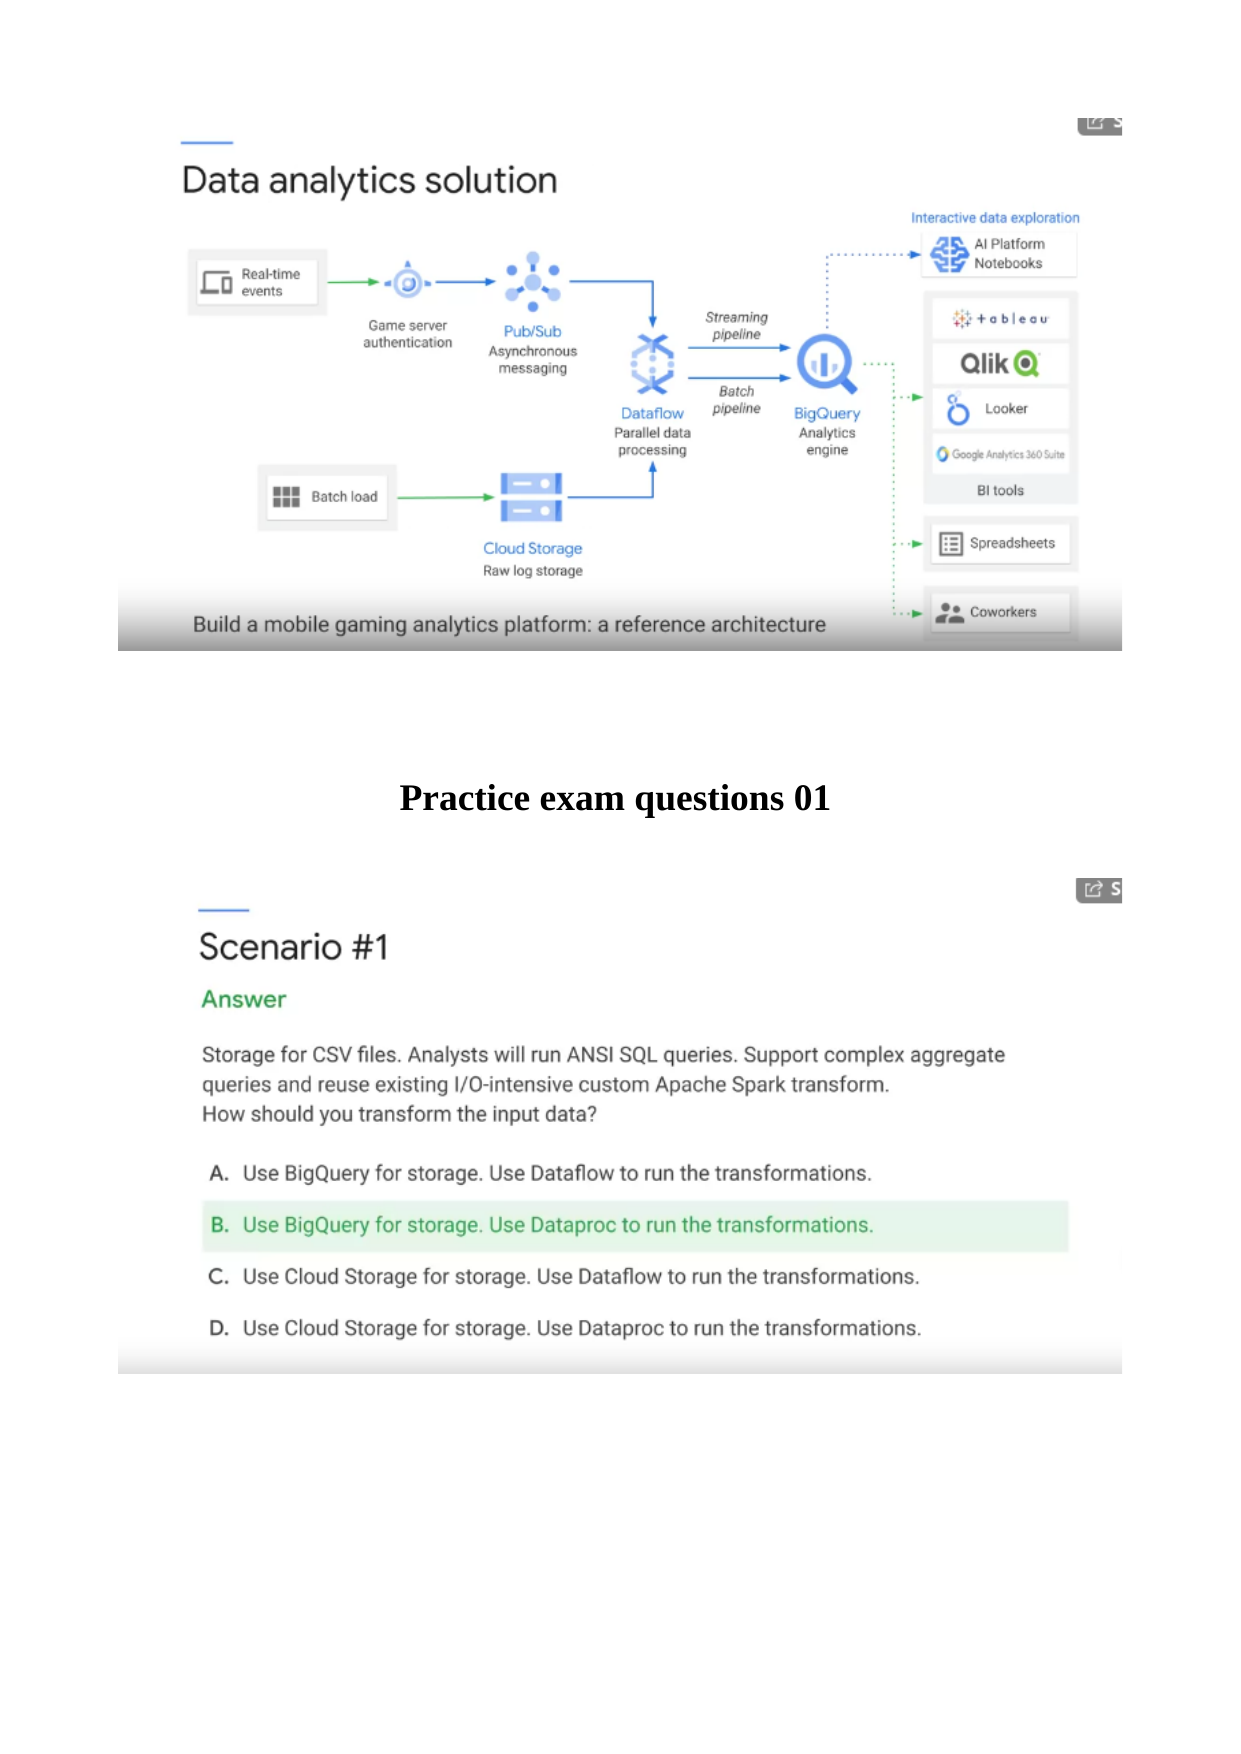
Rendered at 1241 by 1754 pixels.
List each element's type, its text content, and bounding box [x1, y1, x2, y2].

picture [118, 118, 1123, 651]
picture [118, 878, 1123, 1374]
subtitle Practice exam questions 01 [118, 775, 1122, 818]
